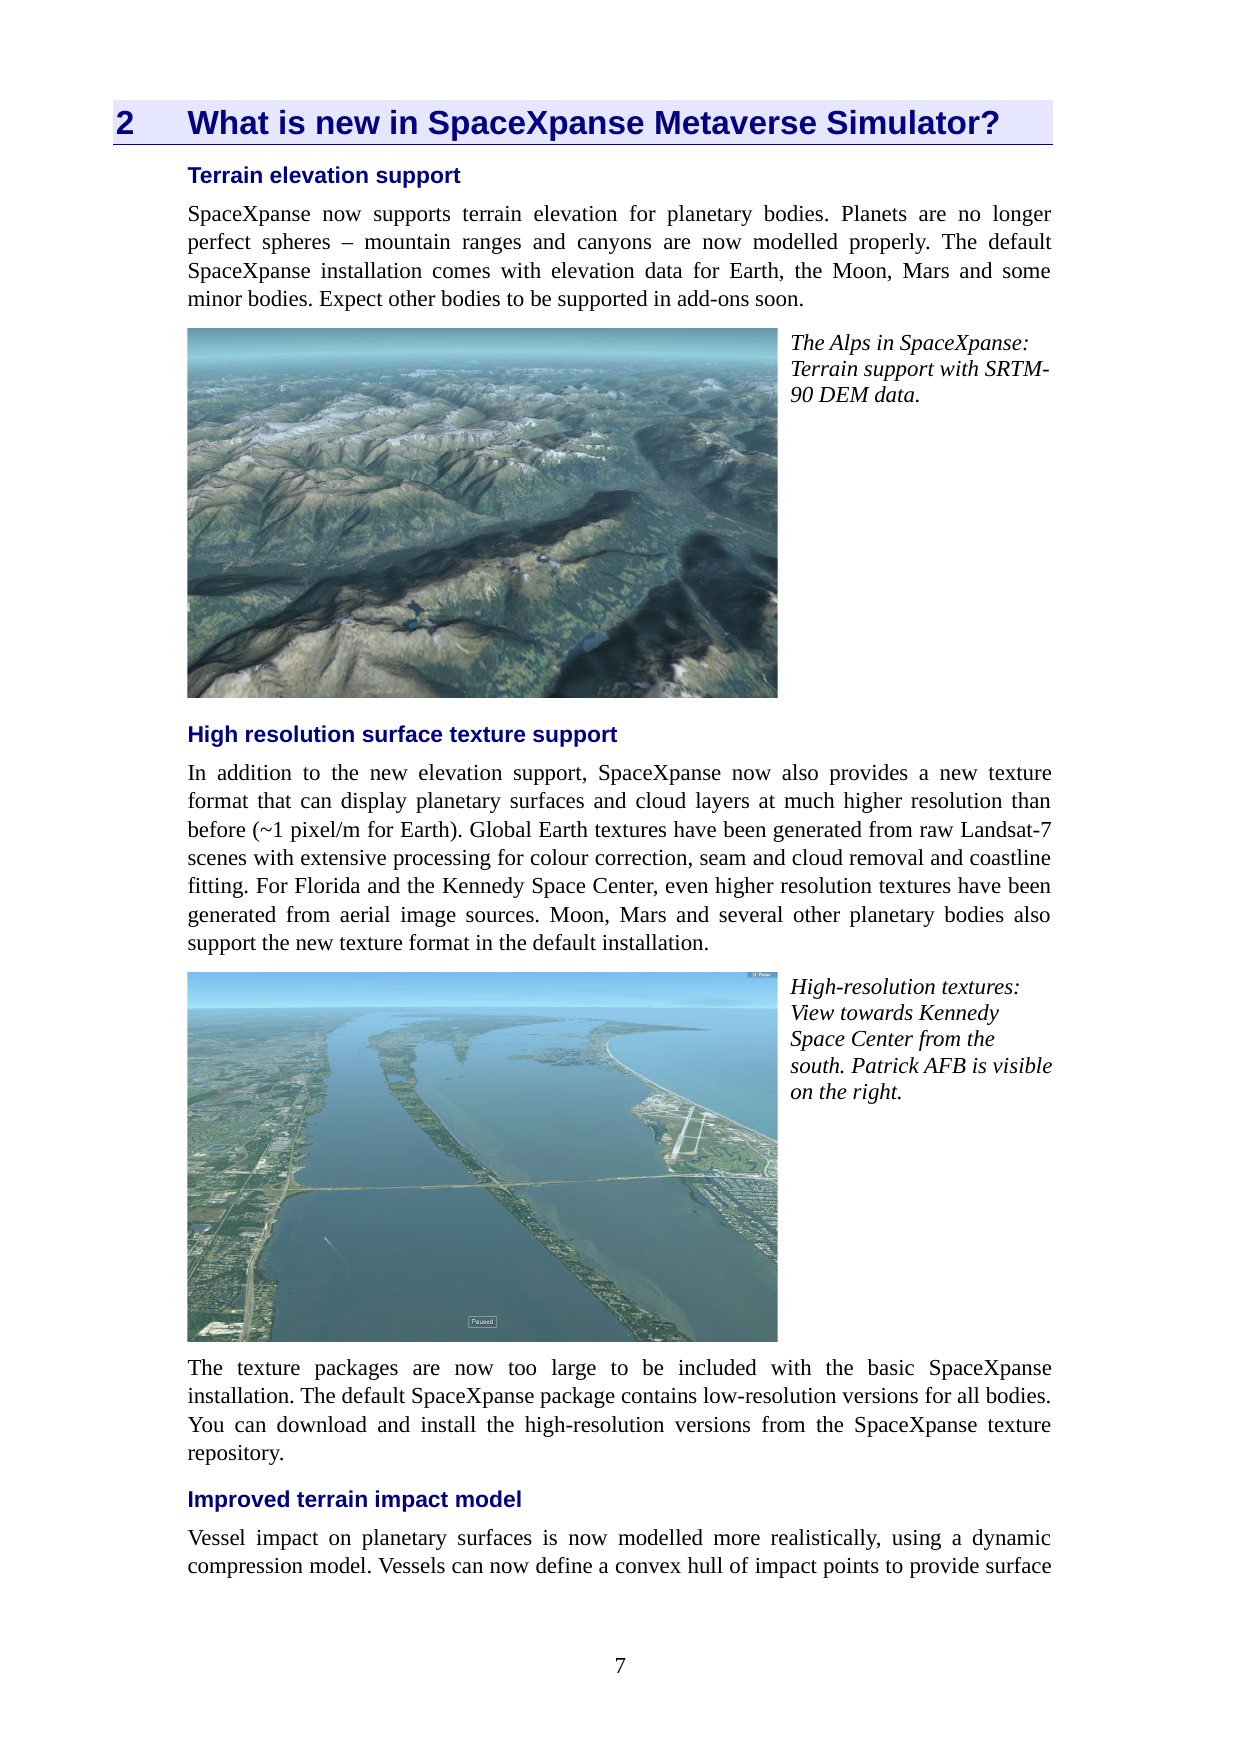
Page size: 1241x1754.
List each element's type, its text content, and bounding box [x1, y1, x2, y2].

subtitle Improved terrain impact model [187, 1486, 1053, 1512]
picture [187, 328, 778, 698]
picture [187, 972, 778, 1342]
text In addition to the new elevation support, SpaceXpanse now also provides a new texture format that can display planetary surfaces and cloud layers at much higher resolution than before (~1 pixel/m for Earth). Global Earth textures have been generated from raw Landsat-7 scenes with extensive processing for colour correction, seam and cloud removal and coastline fitting. For Florida and the Kennedy Space Center, even higher resolution textures have been generated from aerial image sources. Moon, Mars and several other planetary bodies also support the new texture format in the default installation. [187, 758, 1053, 956]
text SpaceXpanse now supports terrain elevation for planetary bodies. Planets are no longer perfect spheres – mountain ranges and canyons are now modelled properly. The default SpaceXpanse installation comes with elevation data for Earth, the Moon, Mars and some minor bodies. Expect other bodies to be supported in add-ons soon. [187, 199, 1053, 312]
subtitle What is new in SpaceXpanse Metaverse Simulator? [113, 100, 1053, 144]
subtitle Terrain elevation support [187, 162, 1053, 188]
subtitle High resolution surface texture support [187, 332, 1053, 747]
text The texture packages are now too large to be included with the basic SpaceXpanse installation. The default SpaceXpanse package contains low-resolution versions for all bodies. You can download and install the high-resolution versions from the SpaceXpanse texture repository. [187, 967, 1053, 1466]
text Vessel impact on planetary surfaces is now modelled more realistically, using a dynamic compression model. Vessels can now define a convex hull of impact points to provide surface [187, 1523, 1053, 1579]
